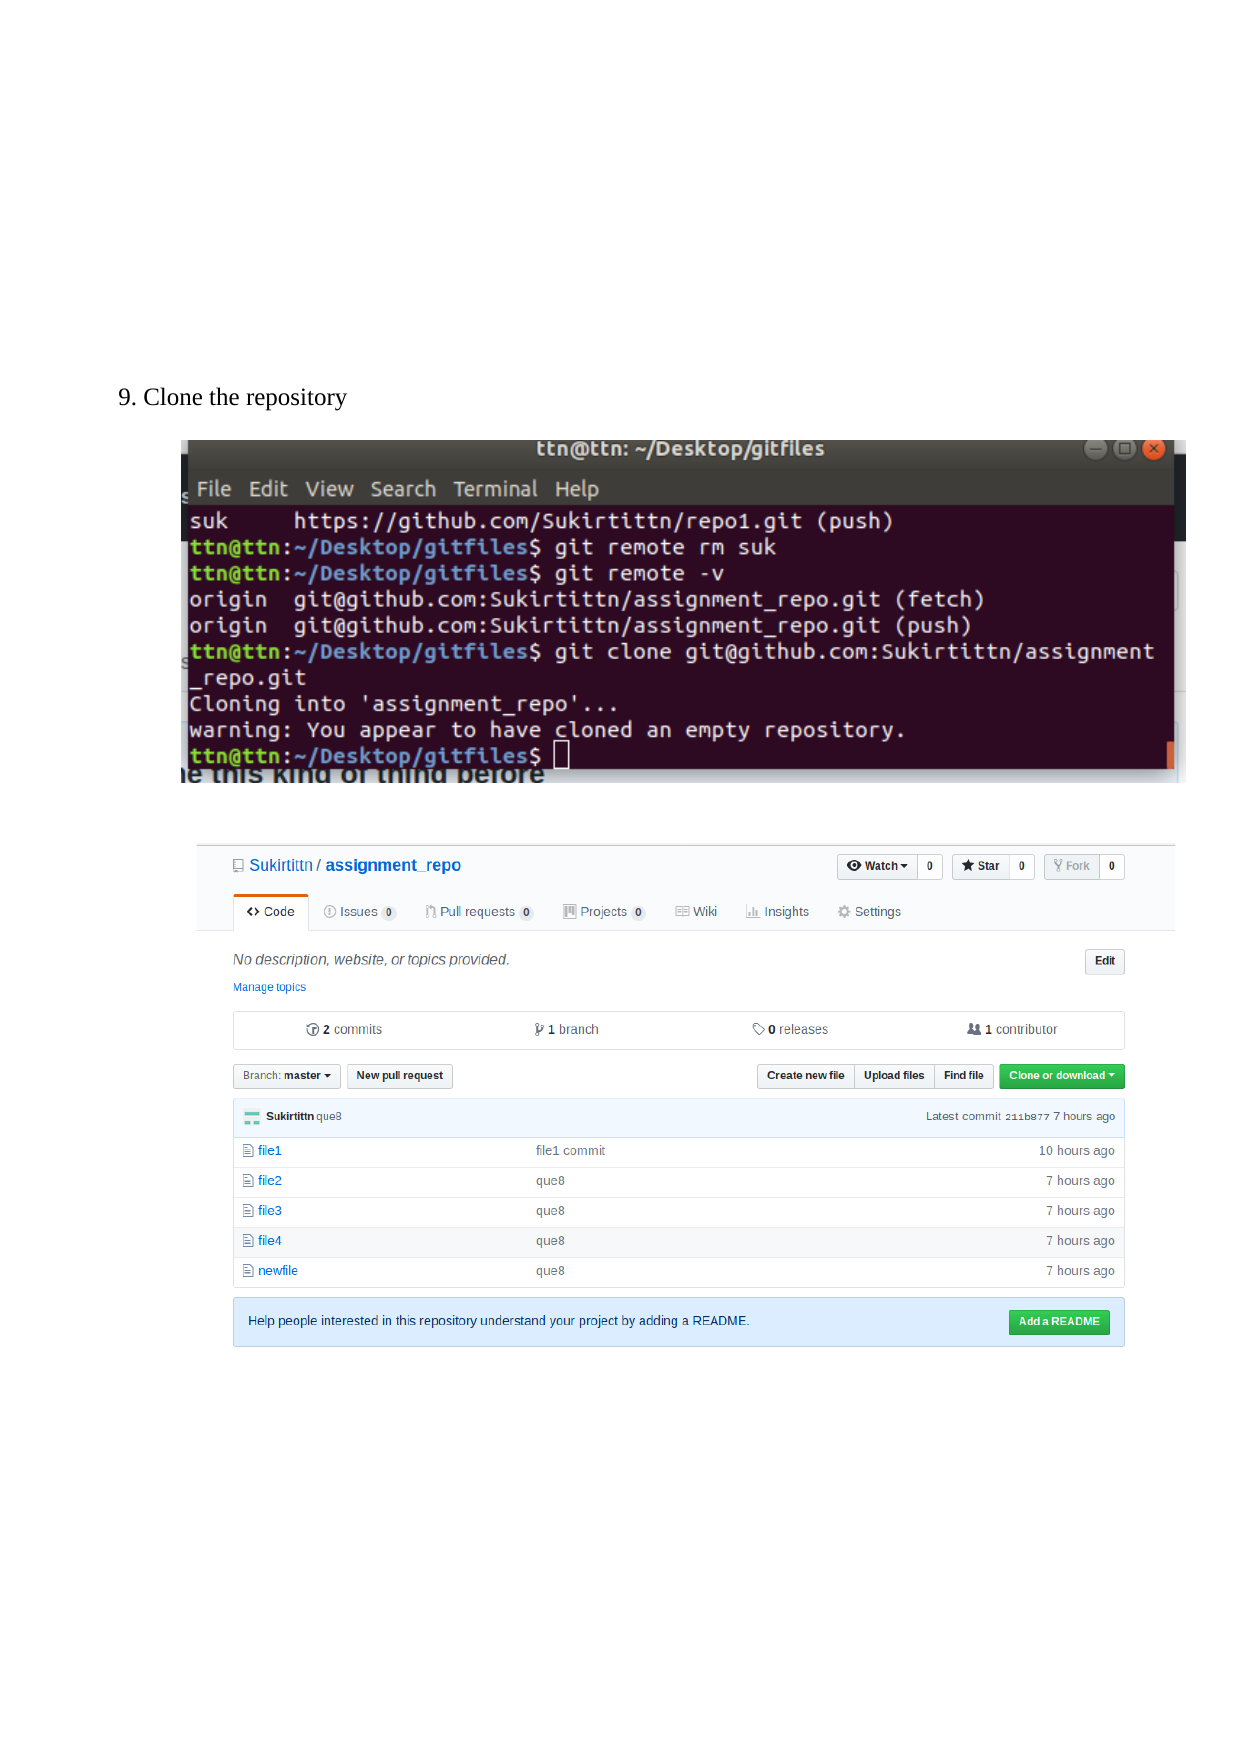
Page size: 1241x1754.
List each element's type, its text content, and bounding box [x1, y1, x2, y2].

text 9. Clone the repository [118, 382, 1122, 411]
picture [186, 440, 1186, 783]
picture [196, 843, 1176, 1381]
